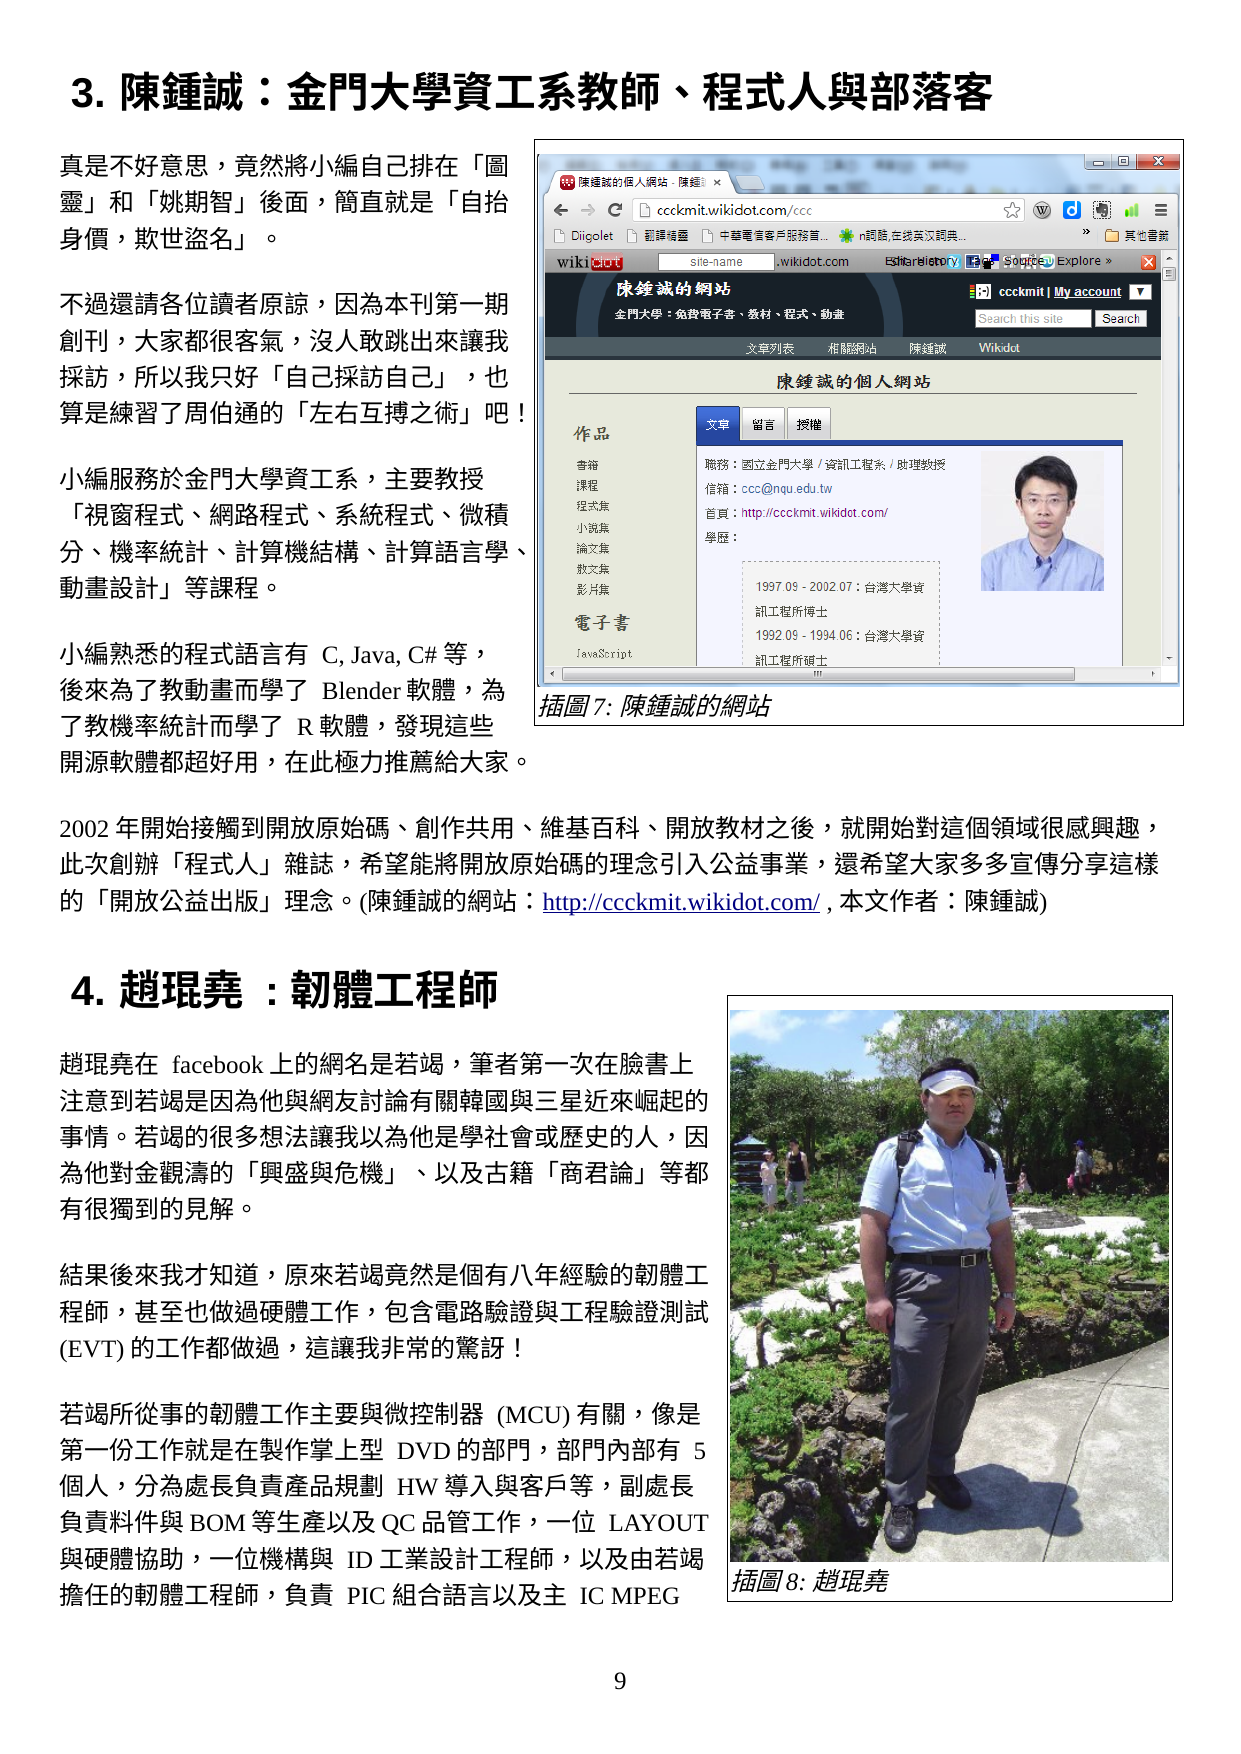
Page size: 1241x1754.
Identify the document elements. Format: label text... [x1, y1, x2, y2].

text 插圖 7: 陳鍾誠的網站 [537, 687, 1180, 723]
text 若竭所從事的韌體工作主要與微控制器 (MCU) 有關，像是第一份工作就是在製作掌上型 DVD的部門，部門內部有 5 個人，分為處長負責產品規劃 HW 導入與客戶等，副處長負責料件與BOM等生產以及QC品管工作，一位 LAYOUT 與硬體協助，一位機構與 ID 工業設計工程師，以及由若竭擔任的軔體工程師，負責 PIC 組合語言以及主 IC MPEG [59, 1394, 1181, 1612]
text 趙琨堯在 facebook 上的網名是若竭，筆者第一次在臉書上注意到若竭是因為他與網友討論有關韓國與三星近來崛起的事情。若竭的很多想法讓我以為他是學社會或歷史的人，因為他對金觀濤的「興盛與危機」、以及古籍「商君論」等都有很獨到的見解。 [59, 1045, 727, 1226]
text 真是不好意思，竟然將小編自己排在「圖靈」和「姚期智」後面，簡直就是「自抬身價，欺世盜名」。 [59, 147, 534, 255]
text 小編熟悉的程式語言有 C, Java, C# 等，後來為了教動畫而學了 Blender軟體，為了教機率統計而學了 R 軟體，發現這些開源軟體都超好用，在此極力推薦給大家。 [59, 634, 1181, 779]
subtitle 陳鍾誠：金門大學資工系教師、程式人與部落客 [59, 59, 1181, 119]
subtitle 趙琨堯 : 韌體工程師 [59, 957, 1181, 1018]
text 2002 年開始接觸到開放原始碼、創作共用、維基百科、開放教材之後，就開始對這個領域很感興趣，此次創辦「程式人」雜誌，希望能將開放原始碼的理念引入公益事業，還希望大家多多宣傳分享這樣的「開放公益出版」理念。(陳鍾誠的網站：http://ccckmit.wikidot.com/ , 本文作者：陳鍾誠) [59, 809, 1181, 917]
picture [537, 154, 1180, 687]
text 不過還請各位讀者原諒，因為本刊第一期創刊，大家都很客氣，沒人敢跳出來讓我採訪，所以我只好「自己採訪自己」，也算是練習了周伯通的「左右互搏之術」吧！ [59, 285, 534, 430]
text 小編服務於金門大學資工系，主要教授「視窗程式、網路程式、系統程式、微積分、機率統計、計算機結構、計算語言學、動畫設計」等課程。 [59, 459, 534, 604]
subtitle [535, 140, 1183, 725]
text 結果後來我才知道，原來若竭竟然是個有八年經驗的韌體工程師，甚至也做過硬體工作，包含電路驗證與工程驗證測試 (EVT) 的工作都做過，這讓我非常的驚訝！ [59, 1256, 727, 1364]
picture [730, 1010, 1169, 1562]
subtitle [728, 996, 1172, 1601]
text 插圖 8: 趙琨堯 [730, 1562, 1169, 1598]
